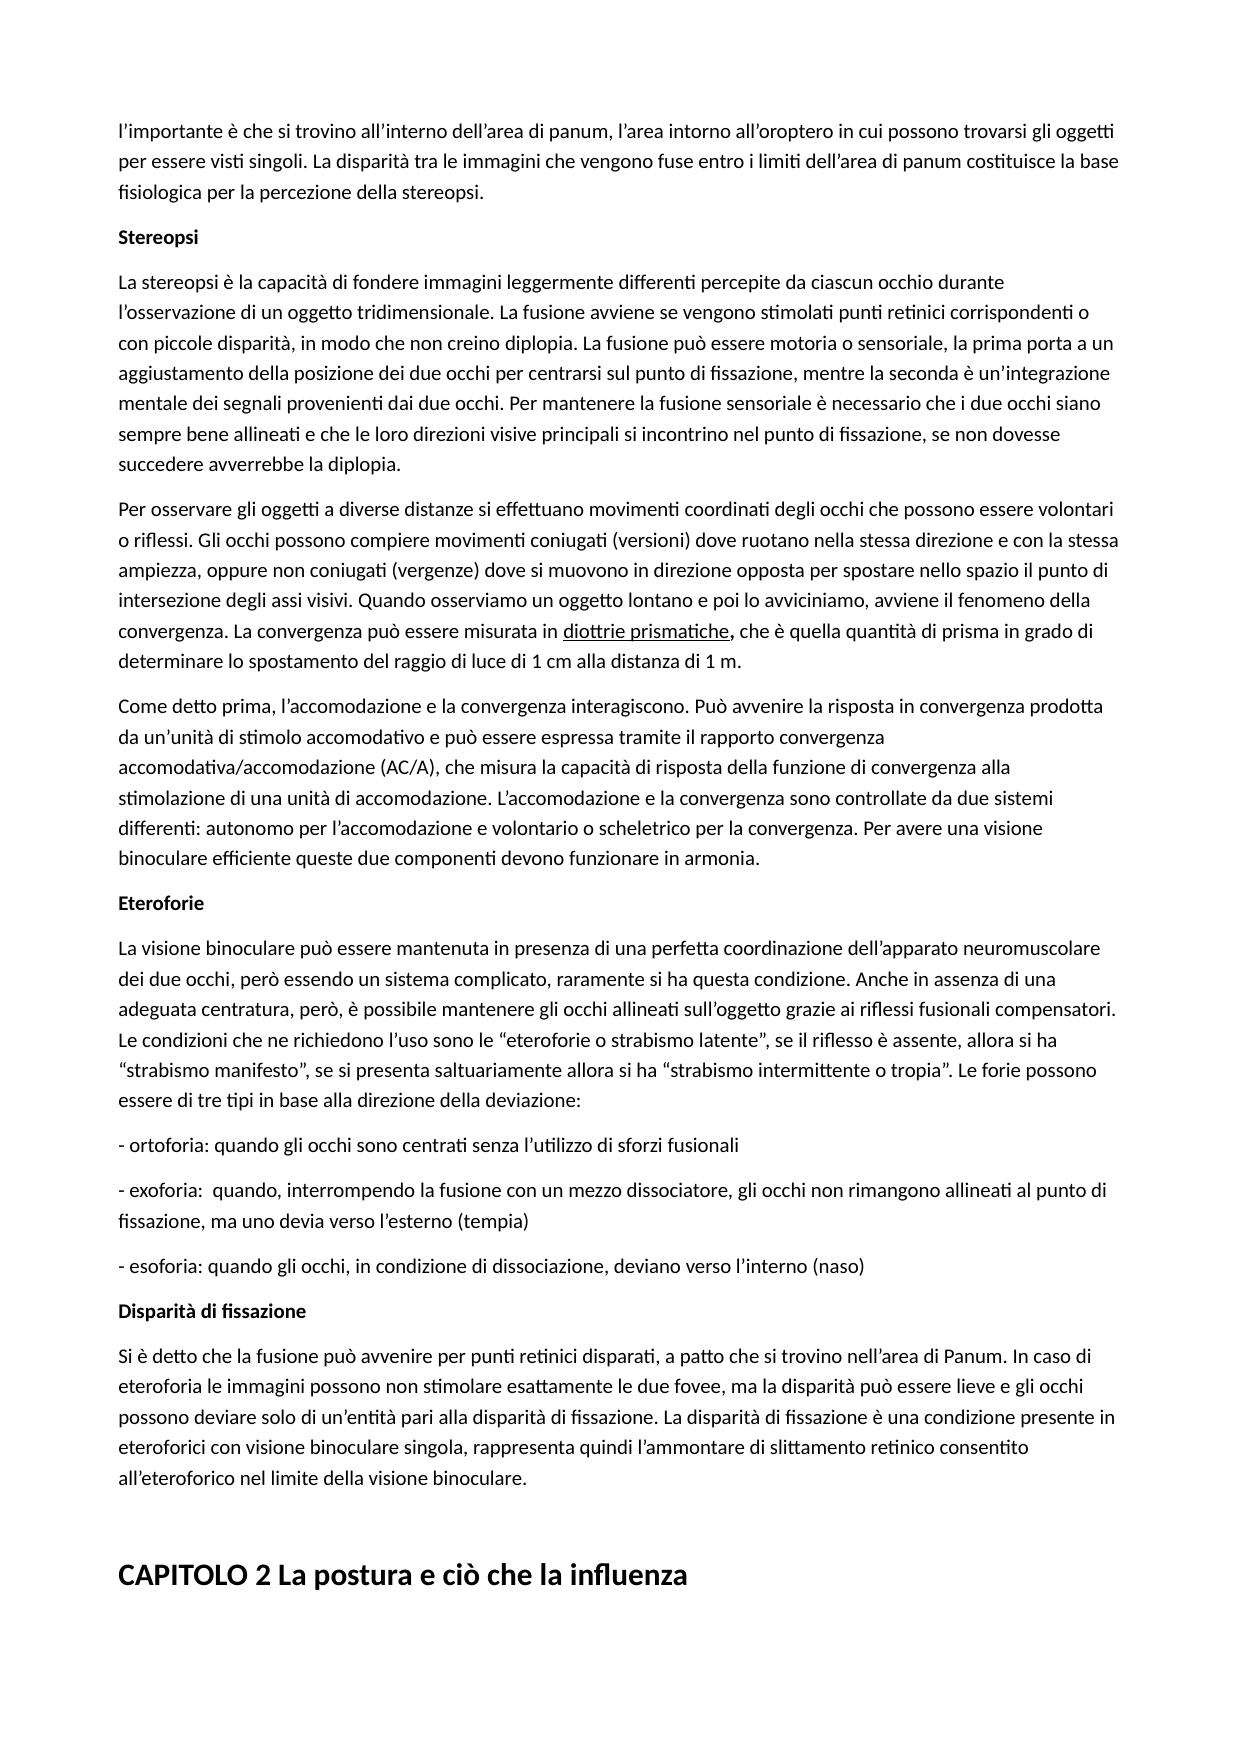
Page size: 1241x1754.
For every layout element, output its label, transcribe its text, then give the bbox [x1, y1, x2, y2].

text Eteroforie [118, 891, 1122, 916]
text l’importante è che si trovino all’interno dell’area di panum, l’area intorno all’oroptero in cui possono trovarsi gli oggetti per essere visti singoli. La disparità tra le immagini che vengono fuse entro i limiti dell’area di panum costituisce la base fisiologica per la percezione della stereopsi. [118, 118, 1122, 204]
text Per osservare gli oggetti a diverse distanze si effettuano movimenti coordinati degli occhi che possono essere volontari o riflessi. Gli occhi possono compiere movimenti coniugati (versioni) dove ruotano nella stessa direzione e con la stessa ampiezza, oppure non coniugati (vergenze) dove si muovono in direzione opposta per spostare nello spazio il punto di intersezione degli assi visivi. Quando osserviamo un oggetto lontano e poi lo avviciniamo, avviene il fenomeno della convergenza. La convergenza può essere misurata in diottrie prismatiche, che è quella quantità di prisma in grado di determinare lo spostamento del raggio di luce di 1 cm alla distanza di 1 m. [118, 496, 1122, 674]
text La stereopsi è la capacità di fondere immagini leggermente differenti percepite da ciascun occhio durante l’osservazione di un oggetto tridimensionale. La fusione avviene se vengono stimolati punti retinici corrispondenti o con piccole disparità, in modo che non creino diplopia. La fusione può essere motoria o sensoriale, la prima porta a un aggiustamento della posizione dei due occhi per centrarsi sul punto di fissazione, mentre la seconda è un’integrazione mentale dei segnali provenienti dai due occhi. Per mantenere la fusione sensoriale è necessario che i due occhi siano sempre bene allineati e che le loro direzioni visive principali si incontrino nel punto di fissazione, se non dovesse succedere avverrebbe la diplopia. [118, 269, 1122, 477]
text CAPITOLO 2 La postura e ciò che la influenza [118, 1555, 1122, 1593]
text Come detto prima, l’accomodazione e la convergenza interagiscono. Può avvenire la risposta in convergenza prodotta da un’unità di stimolo accomodativo e può essere espressa tramite il rapporto convergenza accomodativa/accomodazione (AC/A), che misura la capacità di risposta della funzione di convergenza alla stimolazione di una unità di accomodazione. L’accomodazione e la convergenza sono controllate da due sistemi differenti: autonomo per l’accomodazione e volontario o scheletrico per la convergenza. Per avere una visione binoculare efficiente queste due componenti devono funzionare in armonia. [118, 693, 1122, 871]
text - ortoforia: quando gli occhi sono centrati senza l’utilizzo di sforzi fusionali [118, 1133, 1122, 1158]
text - exoforia: quando, interrompendo la fusione con un mezzo dissociatore, gli occhi non rimangono allineati al punto di fissazione, ma uno devia verso l’esterno (tempia) [118, 1178, 1122, 1233]
text Disparità di fissazione [118, 1298, 1122, 1323]
text - esoforia: quando gli occhi, in condizione di dissociazione, deviano verso l’interno (naso) [118, 1253, 1122, 1278]
text Si è detto che la fusione può avvenire per punti retinici disparati, a patto che si trovino nell’area di Panum. In caso di eteroforia le immagini possono non stimolare esattamente le due fovee, ma la disparità può essere lieve e gli occhi possono deviare solo di un’entità pari alla disparità di fissazione. La disparità di fissazione è una condizione presente in eteroforici con visione binoculare singola, rappresenta quindi l’ammontare di slittamento retinico consentito all’eteroforico nel limite della visione binoculare. [118, 1343, 1122, 1490]
text Stereopsi [118, 224, 1122, 249]
text La visione binoculare può essere mantenuta in presenza di una perfetta coordinazione dell’apparato neuromuscolare dei due occhi, però essendo un sistema complicato, raramente si ha questa condizione. Anche in assenza di una adeguata centratura, però, è possibile mantenere gli occhi allineati sull’oggetto grazie ai riflessi fusionali compensatori. Le condizioni che ne richiedono l’uso sono le “eteroforie o strabismo latente”, se il riflesso è assente, allora si ha “strabismo manifesto”, se si presenta saltuariamente allora si ha “strabismo intermittente o tropia”. Le forie possono essere di tre tipi in base alla direzione della deviazione: [118, 936, 1122, 1113]
